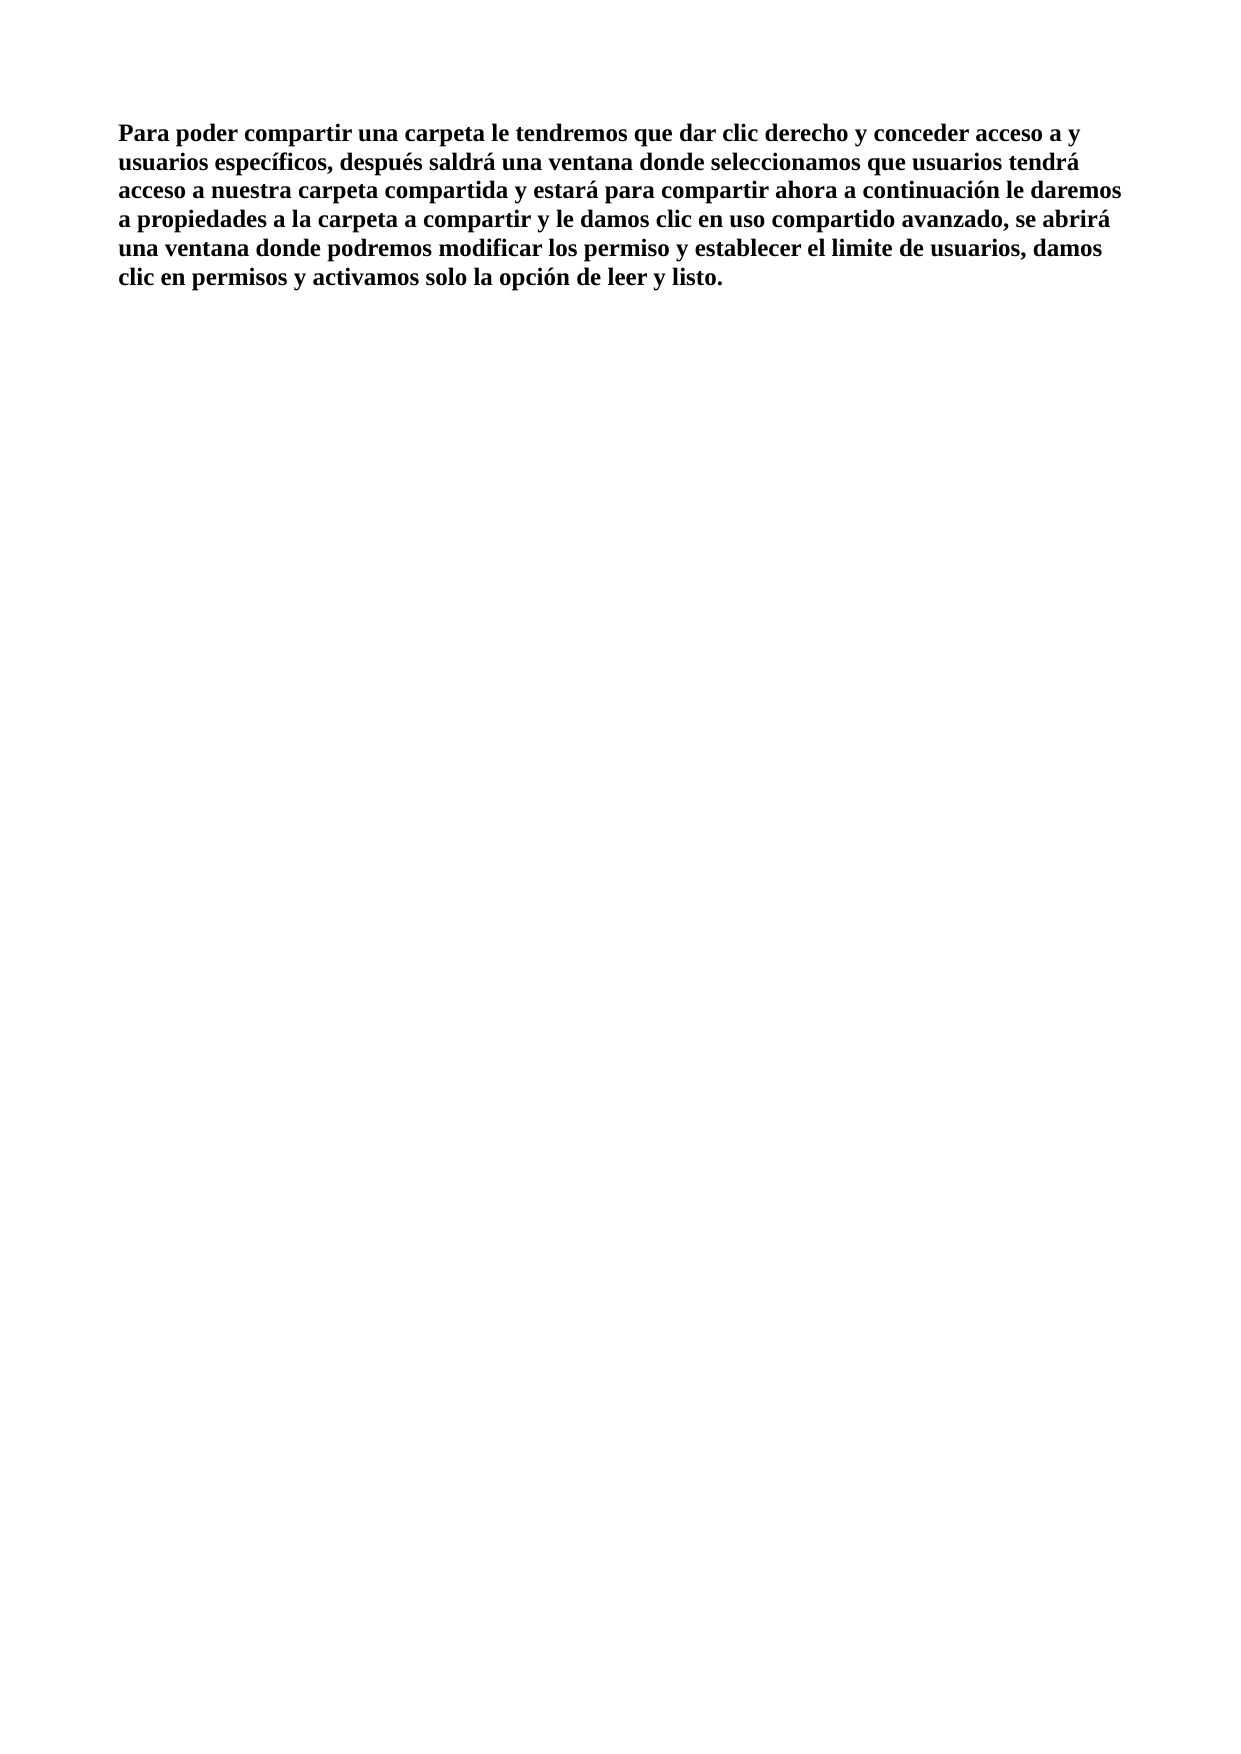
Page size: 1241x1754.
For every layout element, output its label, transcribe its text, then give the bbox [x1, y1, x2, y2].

text Para poder compartir una carpeta le tendremos que dar clic derecho y conceder acceso a y usuarios específicos, después saldrá una ventana donde seleccionamos que usuarios tendrá acceso a nuestra carpeta compartida y estará para compartir ahora a continuación le daremos a propiedades a la carpeta a compartir y le damos clic en uso compartido avanzado, se abrirá una ventana donde podremos modificar los permiso y establecer el limite de usuarios, damos clic en permisos y activamos solo la opción de leer y listo. [118, 118, 1122, 291]
